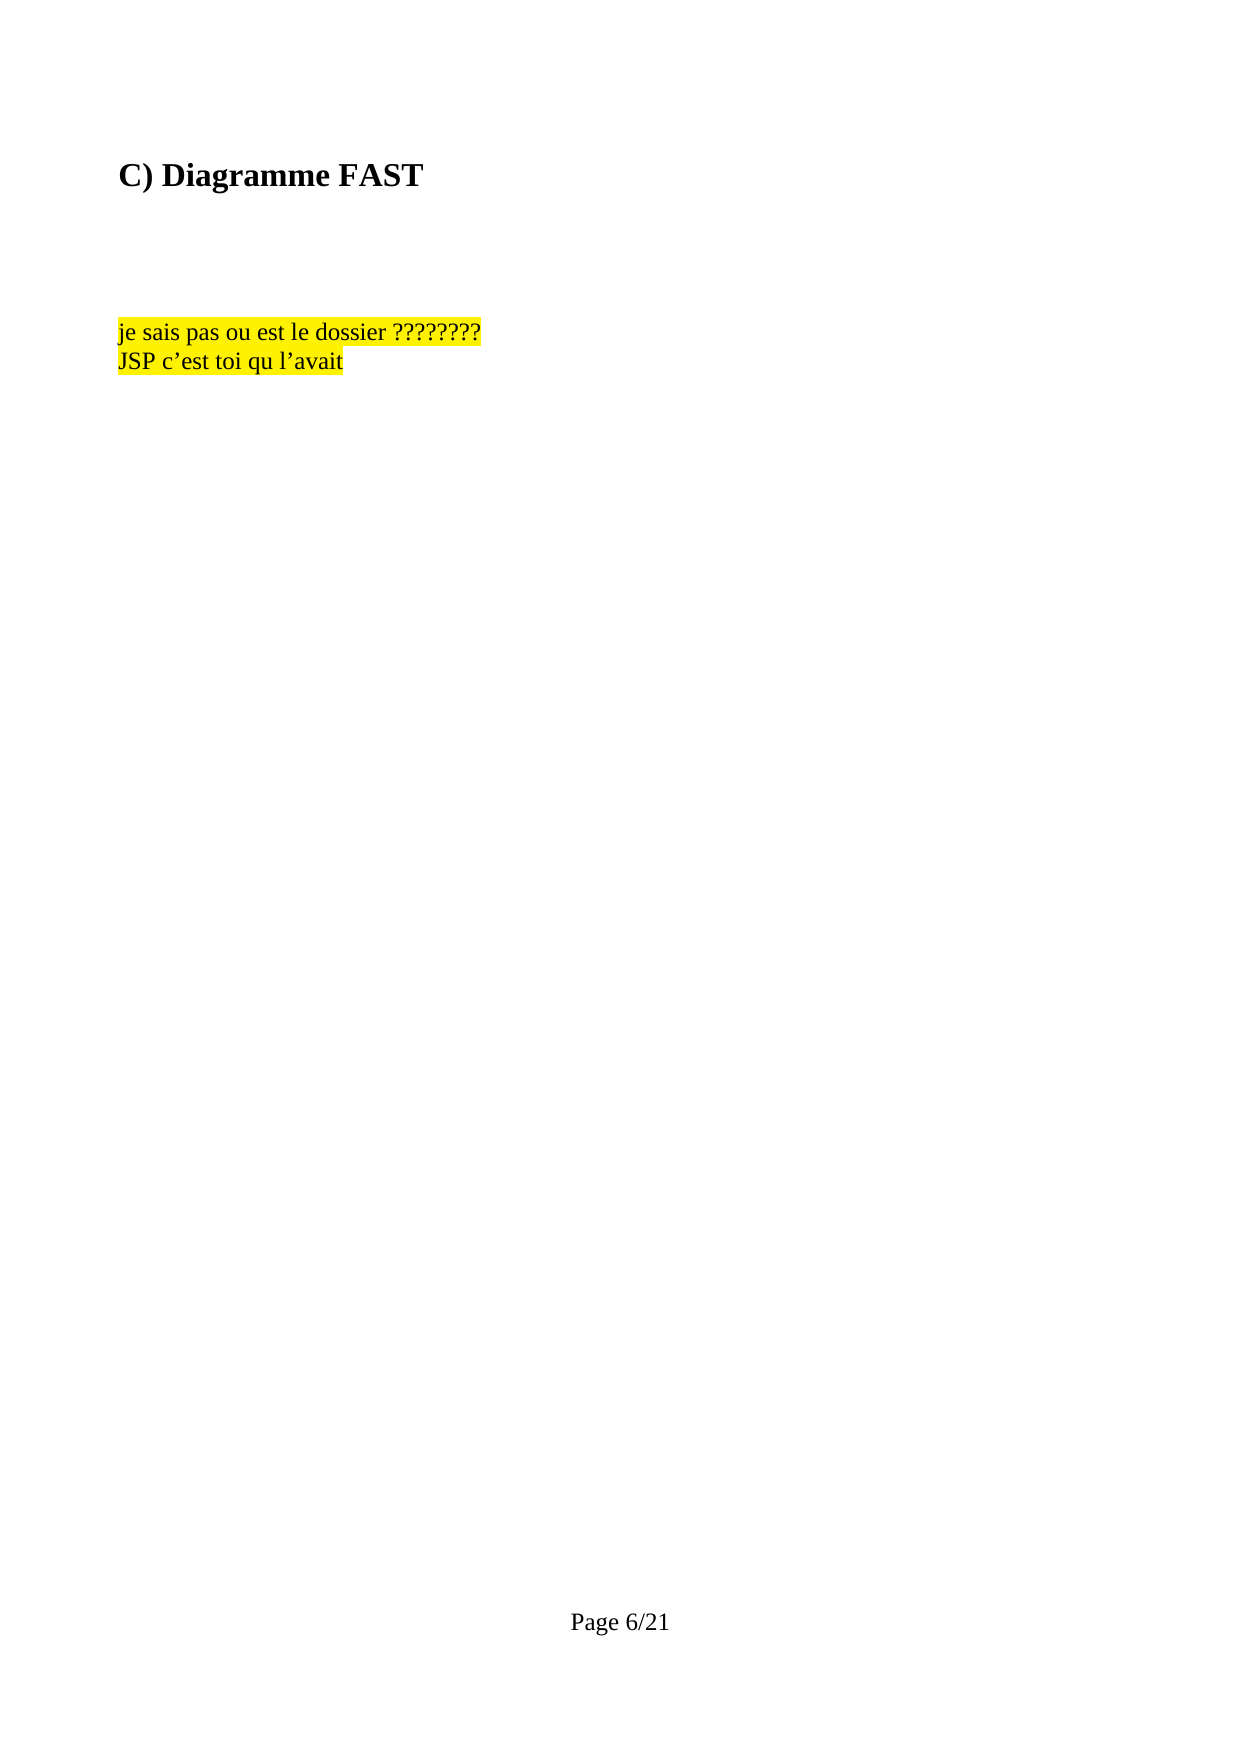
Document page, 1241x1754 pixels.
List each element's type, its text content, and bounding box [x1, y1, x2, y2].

subtitle C) Diagramme FAST [118, 156, 1122, 194]
text JSP c’est toi qu l’avait [118, 346, 1122, 375]
text je sais pas ou est le dossier ???????? [118, 317, 1122, 346]
